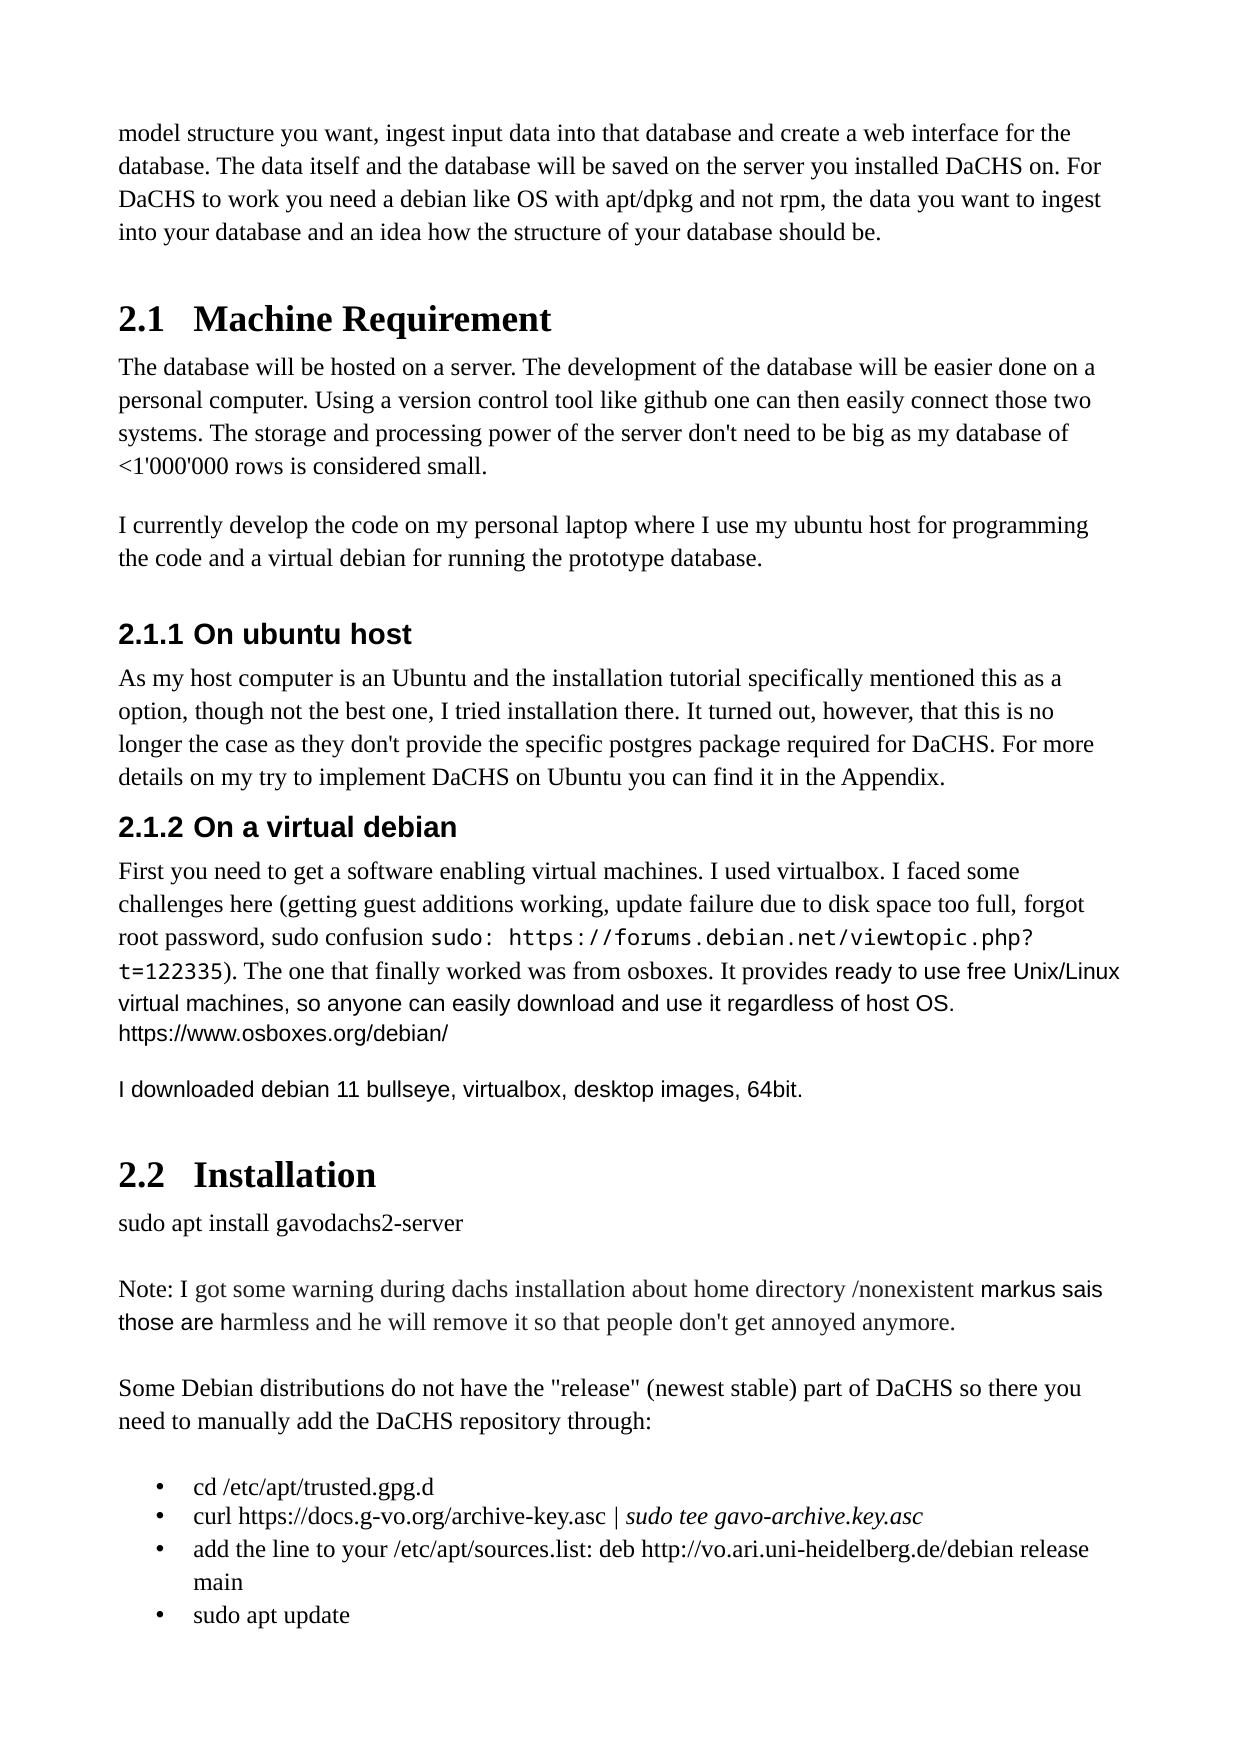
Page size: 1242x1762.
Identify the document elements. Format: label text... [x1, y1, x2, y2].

list add the line to your /etc/apt/sources.list: deb http://vo.ari.uni-heidelberg.de/debian release main [156, 1534, 1124, 1596]
text First you need to get a software enabling virtual machines. I used virtualbox. I faced some challenges here (getting guest additions working, update failure due to disk space too full, forgot root password, sudo confusion sudo: https://forums.debian.net/viewtopic.php?t=122335). The one that finally worked was from osboxes. It provides ready to use free Unix/Linux virtual machines, so anyone can easily download and use it regardless of host OS. https://www.osboxes.org/debian/ [118, 856, 1124, 1046]
list cd /etc/apt/trusted.gpg.d [156, 1472, 1124, 1501]
subtitle On ubuntu host [118, 617, 1124, 650]
text Some Debian distributions do not have the "release" (newest stable) part of DaCHS so there you need to manually add the DaCHS repository through: [118, 1373, 1124, 1435]
list curl https://docs.g-vo.org/archive-key.asc | sudo tee gavo-archive.key.asc [156, 1501, 1124, 1530]
text I currently develop the code on my personal laptop where I use my ubuntu host for programming the code and a virtual debian for running the prototype database. [118, 510, 1124, 572]
text sudo apt install gavodachs2-server [118, 1208, 1124, 1237]
text Note: I got some warning during dachs installation about home directory /nonexistent markus sais those are harmless and he will remove it so that people don't get annoyed anymore. [118, 1274, 1124, 1336]
list sudo apt update [156, 1600, 1124, 1629]
text I downloaded debian 11 bullseye, virtualbox, desktop images, 64bit. [118, 1076, 1124, 1102]
text model structure you want, ingest input data into that database and create a web interface for the database. The data itself and the database will be saved on the server you installed DaCHS on. For DaCHS to work you need a debian like OS with apt/dpkg and not rpm, the data you want to ingest into your database and an idea how the structure of your database should be. [118, 118, 1124, 246]
subtitle Machine Requirement [118, 297, 1124, 340]
subtitle On a virtual debian [118, 809, 1124, 843]
subtitle Installation [118, 1153, 1124, 1196]
text As my host computer is an Ubuntu and the installation tutorial specifically mentioned this as a option, though not the best one, I tried installation there. It turned out, however, that this is no longer the case as they don't provide the specific postgres package required for DaCHS. For more details on my try to implement DaCHS on Ubuntu you can find it in the Appendix. [118, 663, 1124, 791]
text The database will be hosted on a server. The development of the database will be easier done on a personal computer. Using a version control tool like github one can then easily connect those two systems. The storage and processing power of the server don't need to be big as my database of <1'000'000 rows is considered small. [118, 352, 1124, 480]
